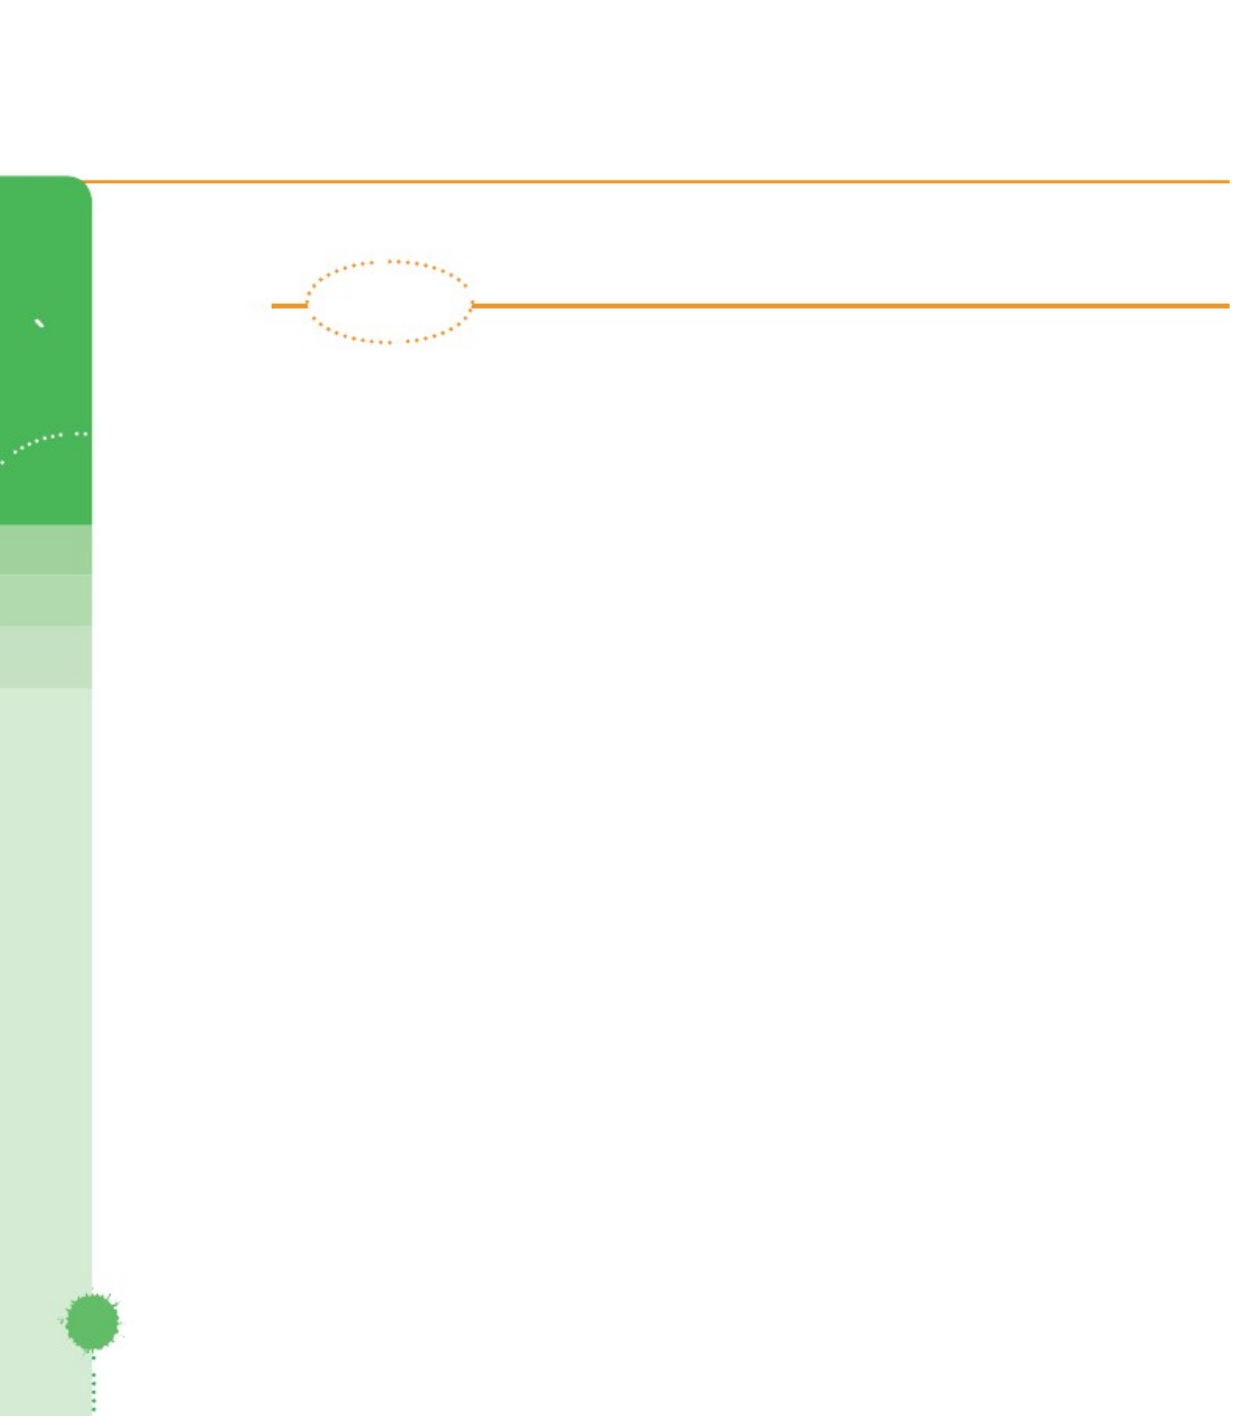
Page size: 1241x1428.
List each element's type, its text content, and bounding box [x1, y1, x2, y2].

text 5 [1230, 454, 1240, 525]
text 61 [1230, 1321, 1240, 1348]
text SESION [1230, 307, 1240, 337]
picture [0, 0, 1230, 1416]
